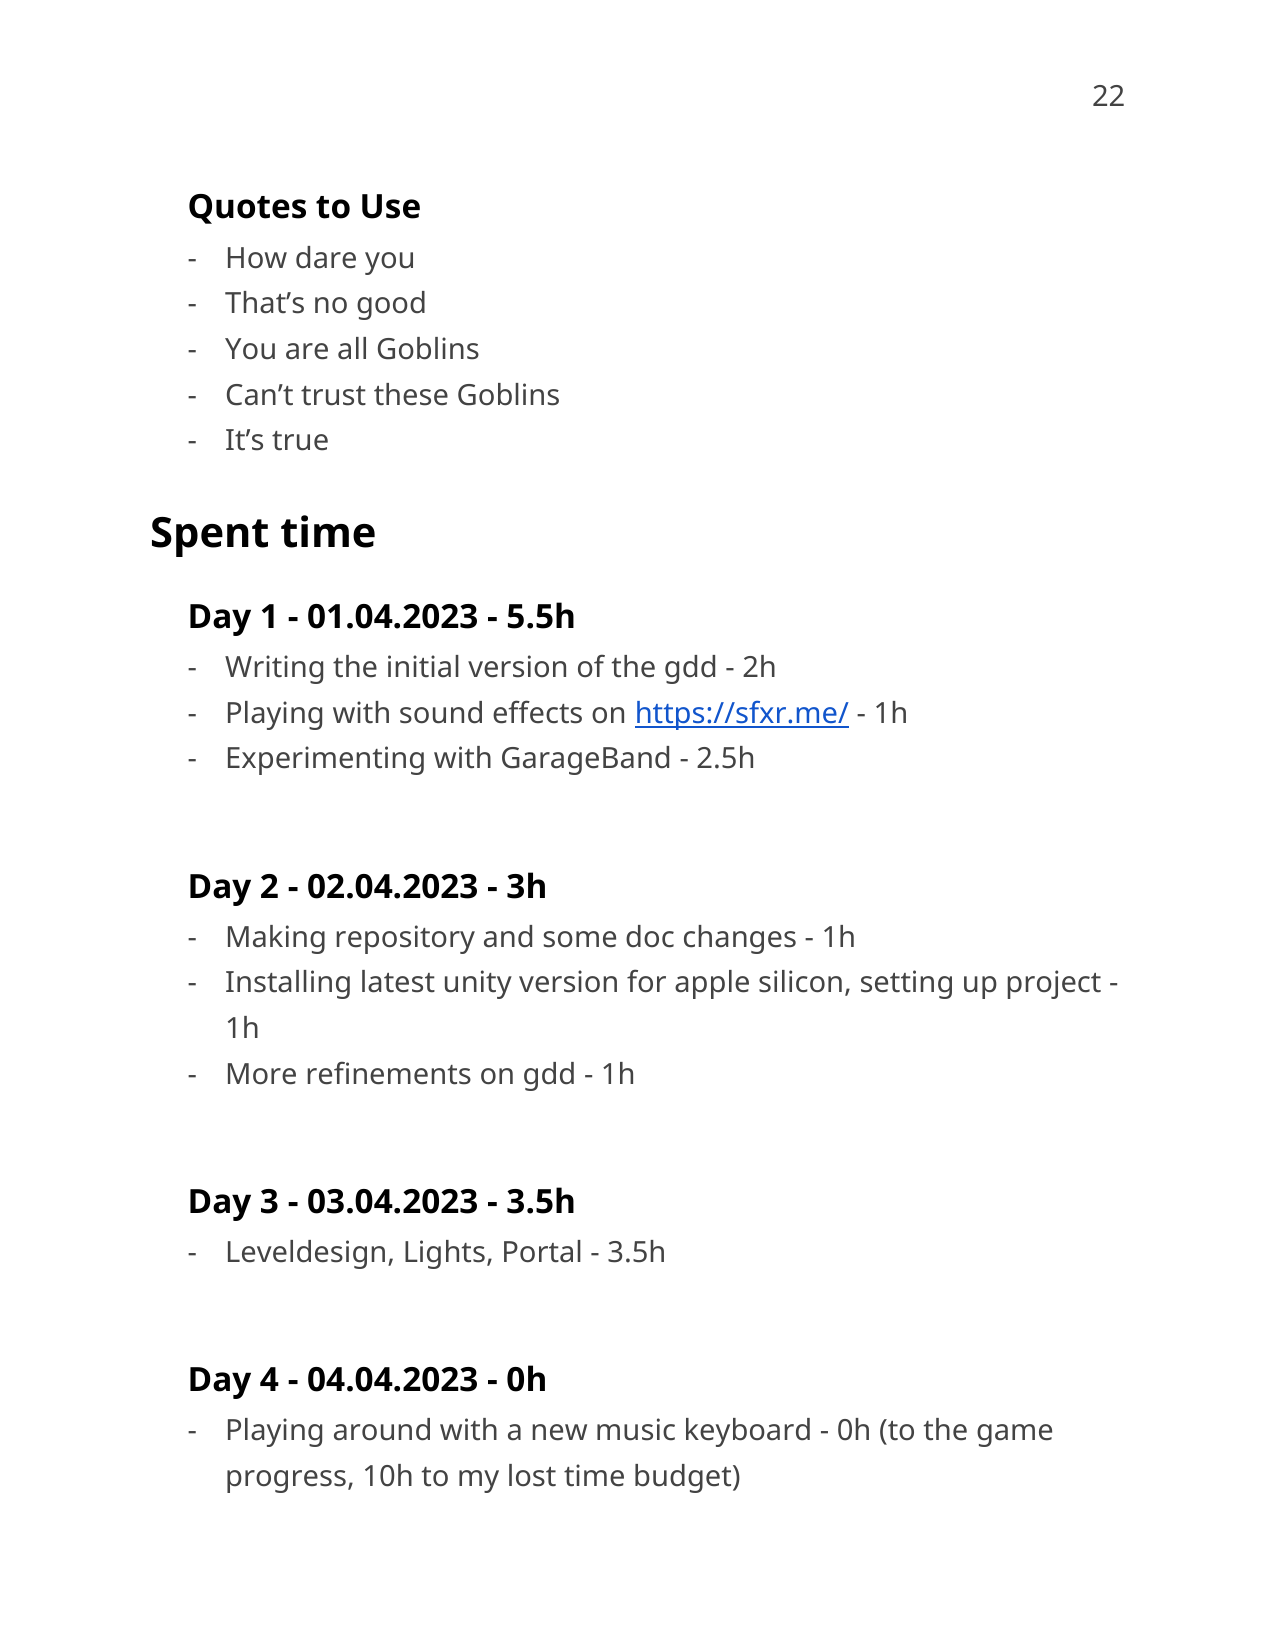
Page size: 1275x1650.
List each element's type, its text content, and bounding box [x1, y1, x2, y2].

list Writing the initial version of the gdd - 2h [187, 647, 1125, 686]
list It’s true [187, 419, 1125, 459]
list Playing around with a new music keyboard - 0h (to the game progress, 10h to my lost time budget) [187, 1410, 1125, 1495]
list Installing latest unity version for apple silicon, setting up project - 1h [187, 962, 1125, 1047]
list Making repository and some doc changes - 1h [187, 916, 1125, 956]
subtitle Day 3 - 03.04.2023 - 3.5h [187, 1178, 1125, 1223]
list That’s no good [187, 283, 1125, 322]
list You are all Goblins [187, 328, 1125, 368]
list Can’t trust these Goblins [187, 374, 1125, 414]
list How dare you [187, 237, 1125, 277]
subtitle Spent time [150, 503, 1125, 559]
subtitle Day 2 - 02.04.2023 - 3h [187, 862, 1125, 908]
list Leveldesign, Lights, Portal - 3.5h [187, 1231, 1125, 1271]
subtitle Day 4 - 04.04.2023 - 0h [187, 1356, 1125, 1401]
list Playing with sound effects on https://sfxr.me/ - 1h [187, 692, 1125, 732]
list Experimenting with GarageBand - 2.5h [187, 738, 1125, 777]
list More refinements on gdd - 1h [187, 1053, 1125, 1093]
subtitle Day 1 - 01.04.2023 - 5.5h [187, 593, 1125, 638]
subtitle Quotes to Use [187, 183, 1125, 229]
